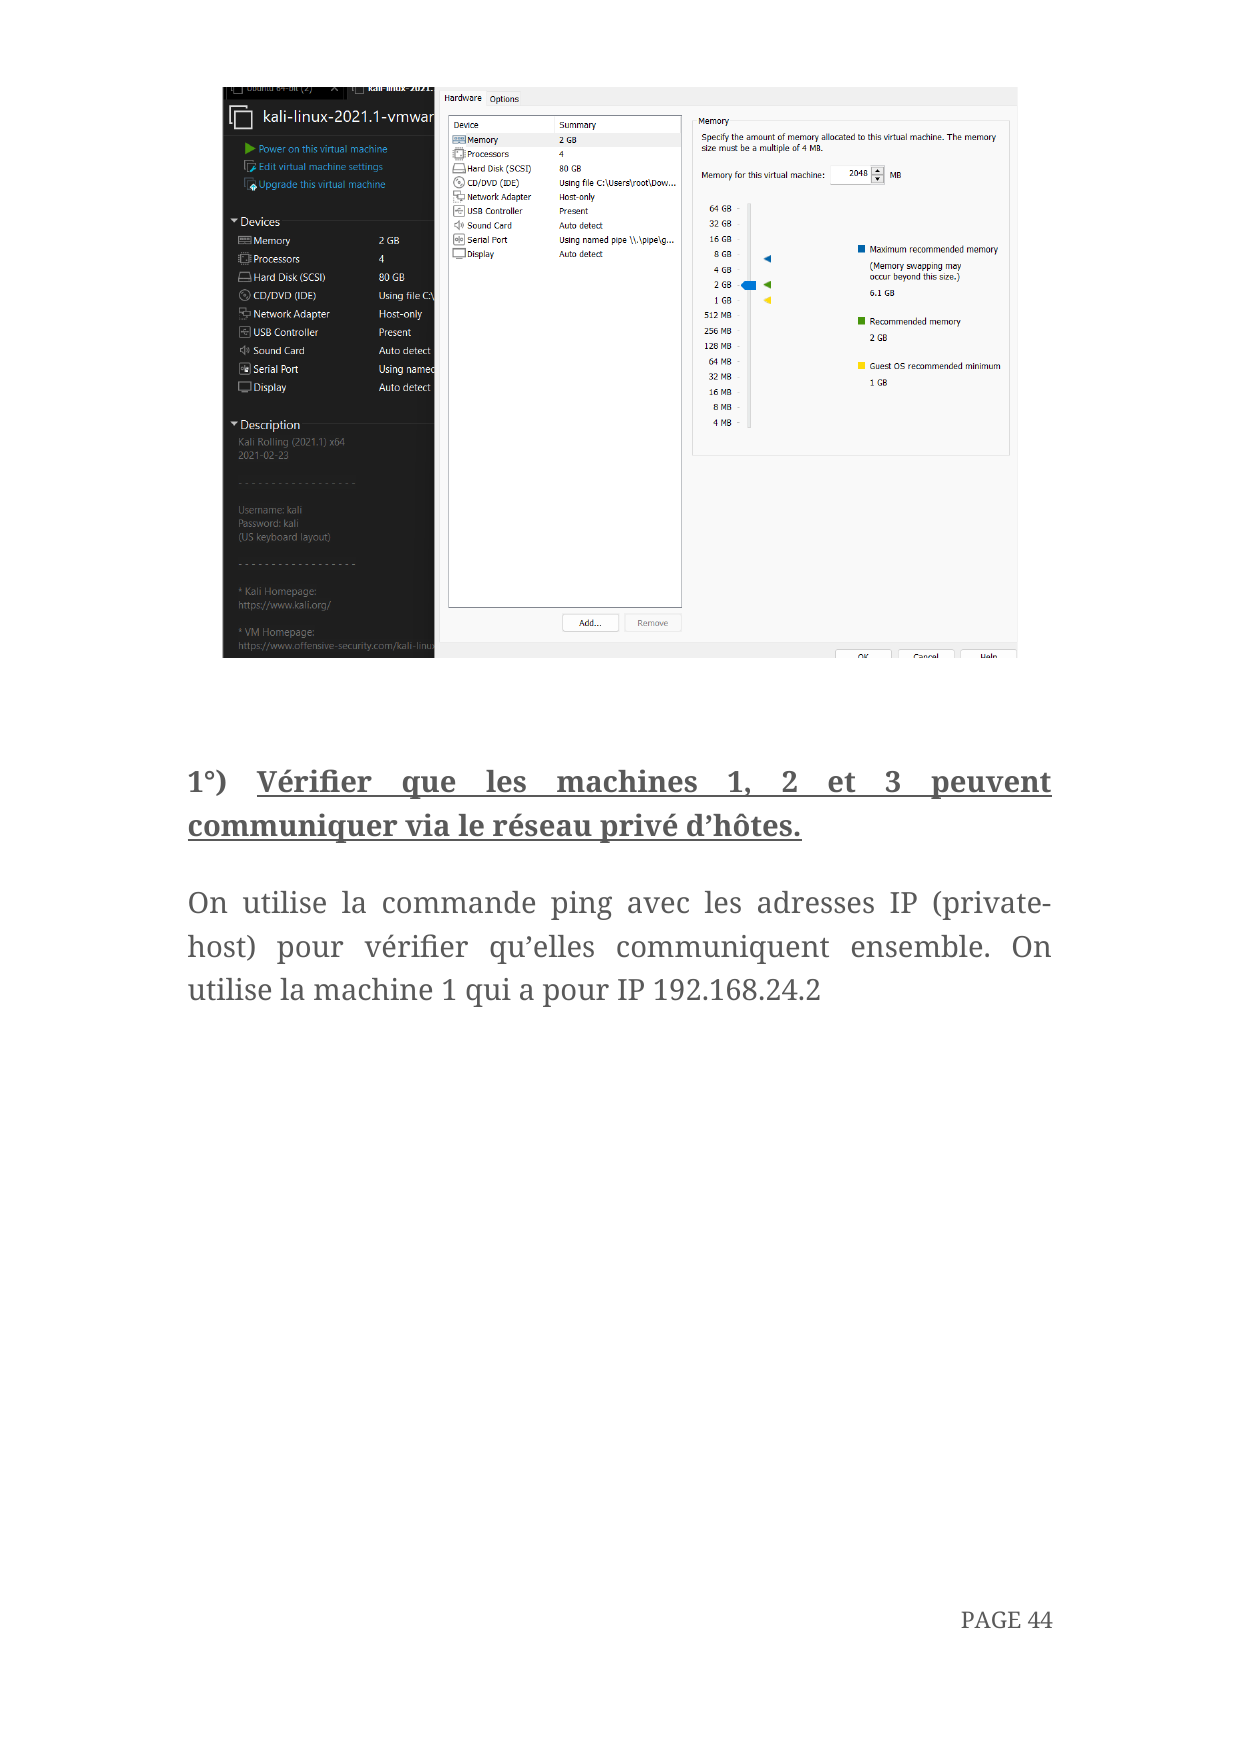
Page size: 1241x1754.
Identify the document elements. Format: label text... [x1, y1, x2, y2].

text On utilise la commande ping avec les adresses IP (private-host) pour vérifier qu’elles communiquent ensemble. On utilise la machine 1 qui a pour IP 192.168.24.2 [187, 882, 1053, 1009]
text 1°) Vérifier que les machines 1, 2 et 3 peuvent communiquer via le réseau privé d’hôtes. [187, 762, 1053, 845]
